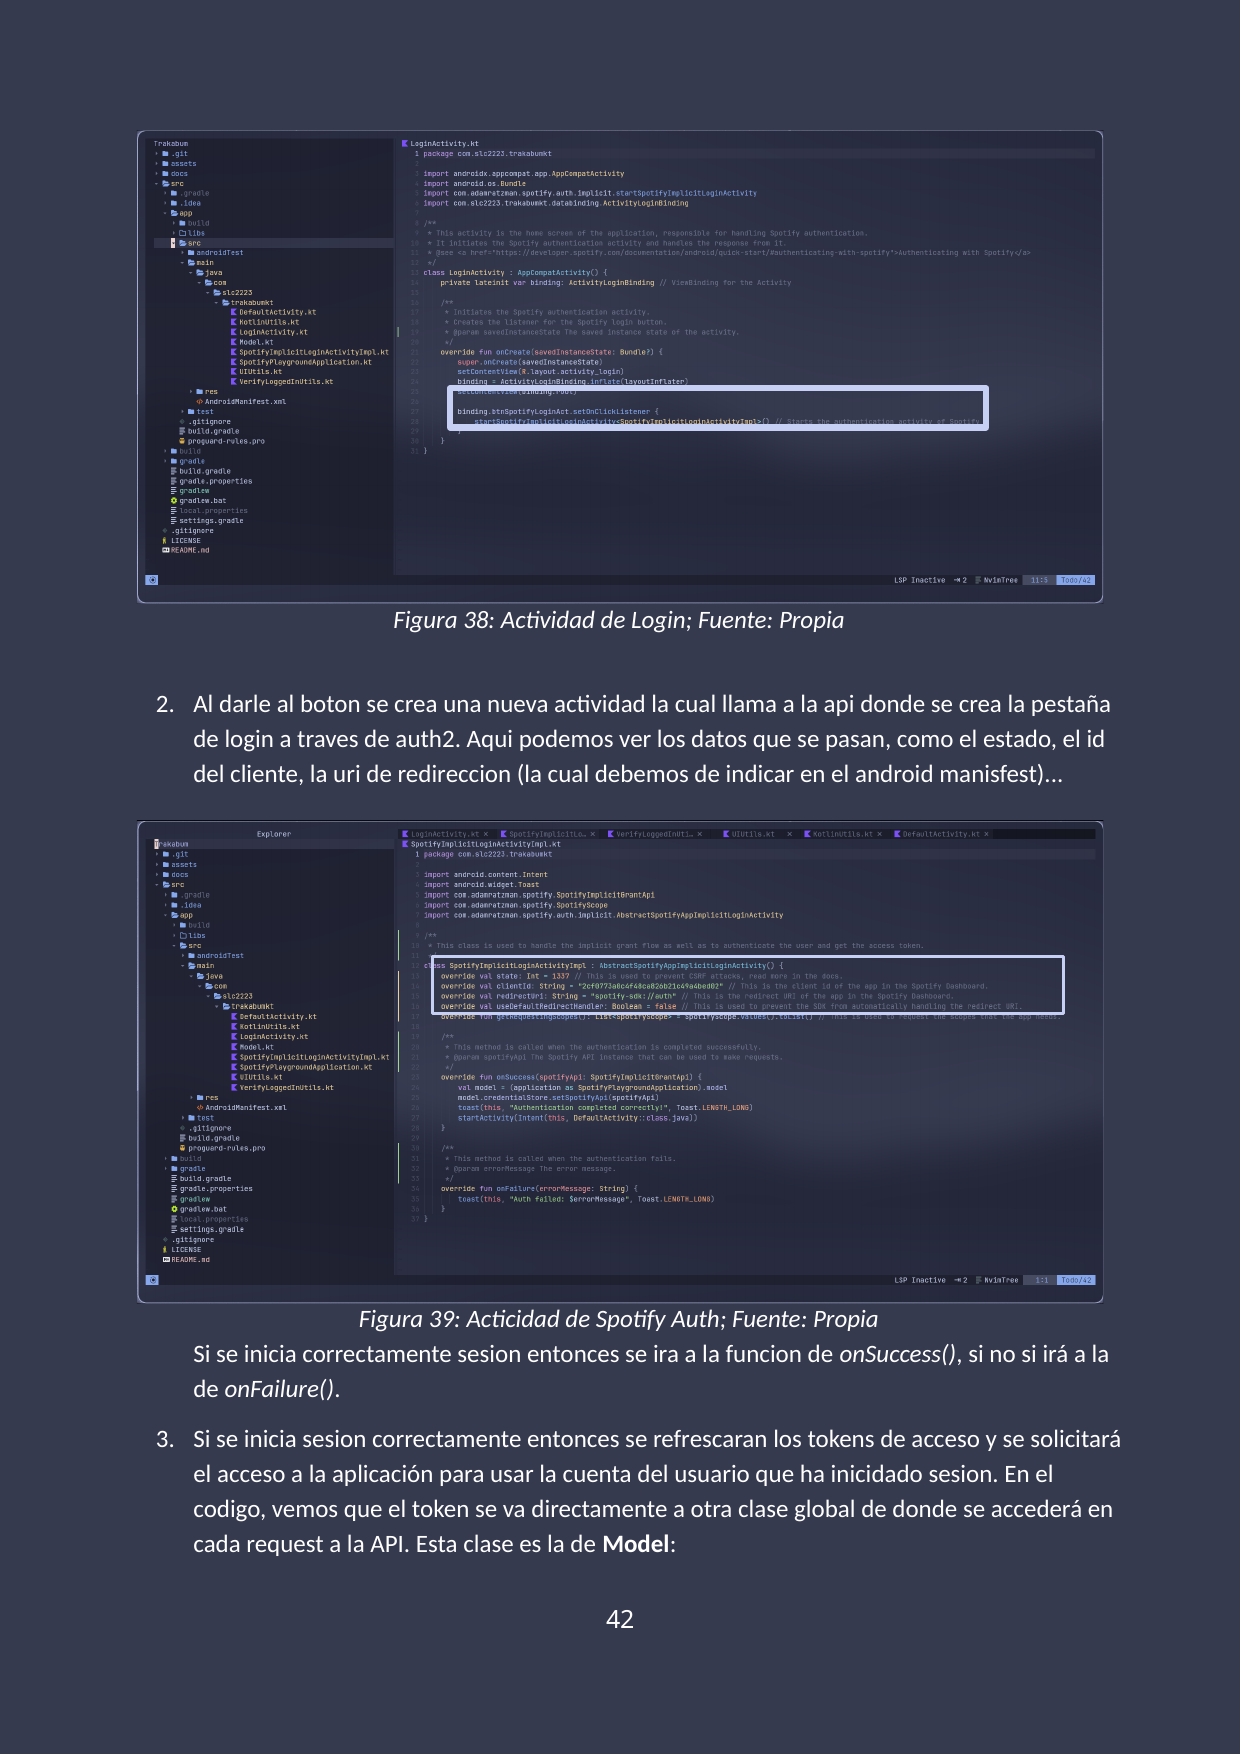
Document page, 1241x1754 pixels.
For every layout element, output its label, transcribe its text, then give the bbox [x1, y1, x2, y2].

list Si se inicia sesion correctamente entonces se refrescaran los tokens de acceso y se solicitará el acceso a la aplicación para usar la cuenta del usuario que ha inicidado sesion. En el codigo, vemos que el token se va directamente a otra clase global de donde se accederá en cada request a la API. Esta clase es la de Model: [156, 1423, 1122, 1558]
list Figura 39: Acticidad de Spotify Auth; Fuente: Propia [137, 1304, 1103, 1334]
picture [136, 820, 1104, 1304]
list Si se inicia correctamente sesion entonces se ira a la funcion de onSuccess(), si no si irá a la de onFailure(). [137, 808, 1122, 1404]
picture [136, 130, 1104, 604]
list Al darle al boton se crea una nueva actividad la cual llama a la api donde se crea la pestaña de login a traves de auth2. Aqui podemos ver los datos que se pasan, como el estado, el id del cliente, la uri de redireccion (la cual debemos de indicar en el android manisfest)... [156, 689, 1122, 789]
list Figura 38: Actividad de Login; Fuente: Propia [137, 604, 1103, 634]
